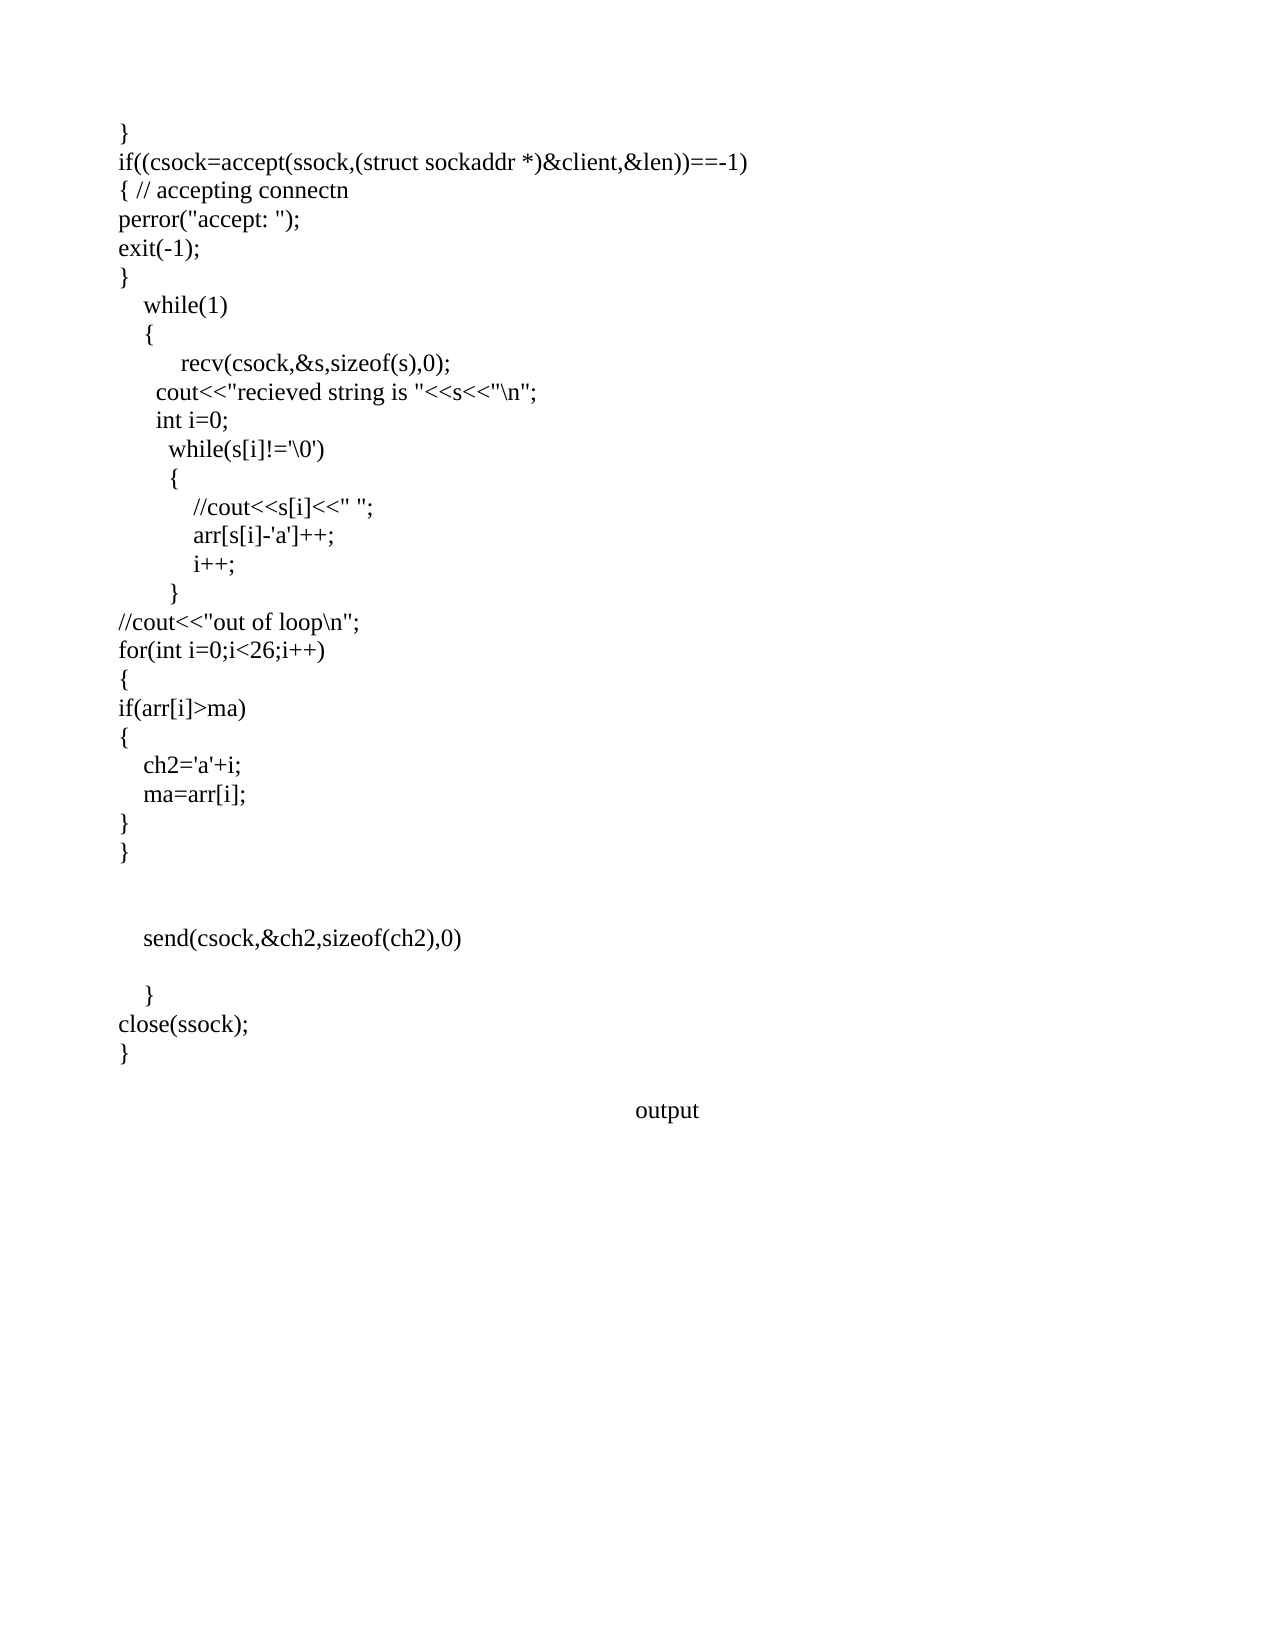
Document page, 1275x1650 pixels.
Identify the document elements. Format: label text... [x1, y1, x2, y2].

text output [118, 1096, 1157, 1124]
text } if((csock=accept(ssock,(struct sockaddr *)&client,&len))==-1) { // accepting connectn perror("accept: "); exit(-1); } while(1) { recv(csock,&s,sizeof(s),0); cout<<"recieved string is "<<s<<"\n"; int i=0; while(s[i]!='\0') { //cout<<s[i]<<" "; arr[s[i]-'a']++; i++; } //cout<<"out of loop\n"; for(int i=0;i<26;i++) { if(arr[i]>ma) { ch2='a'+i; ma=arr[i]; } } send(csock,&ch2,sizeof(ch2),0) } close(ssock); } [118, 118, 1157, 1067]
